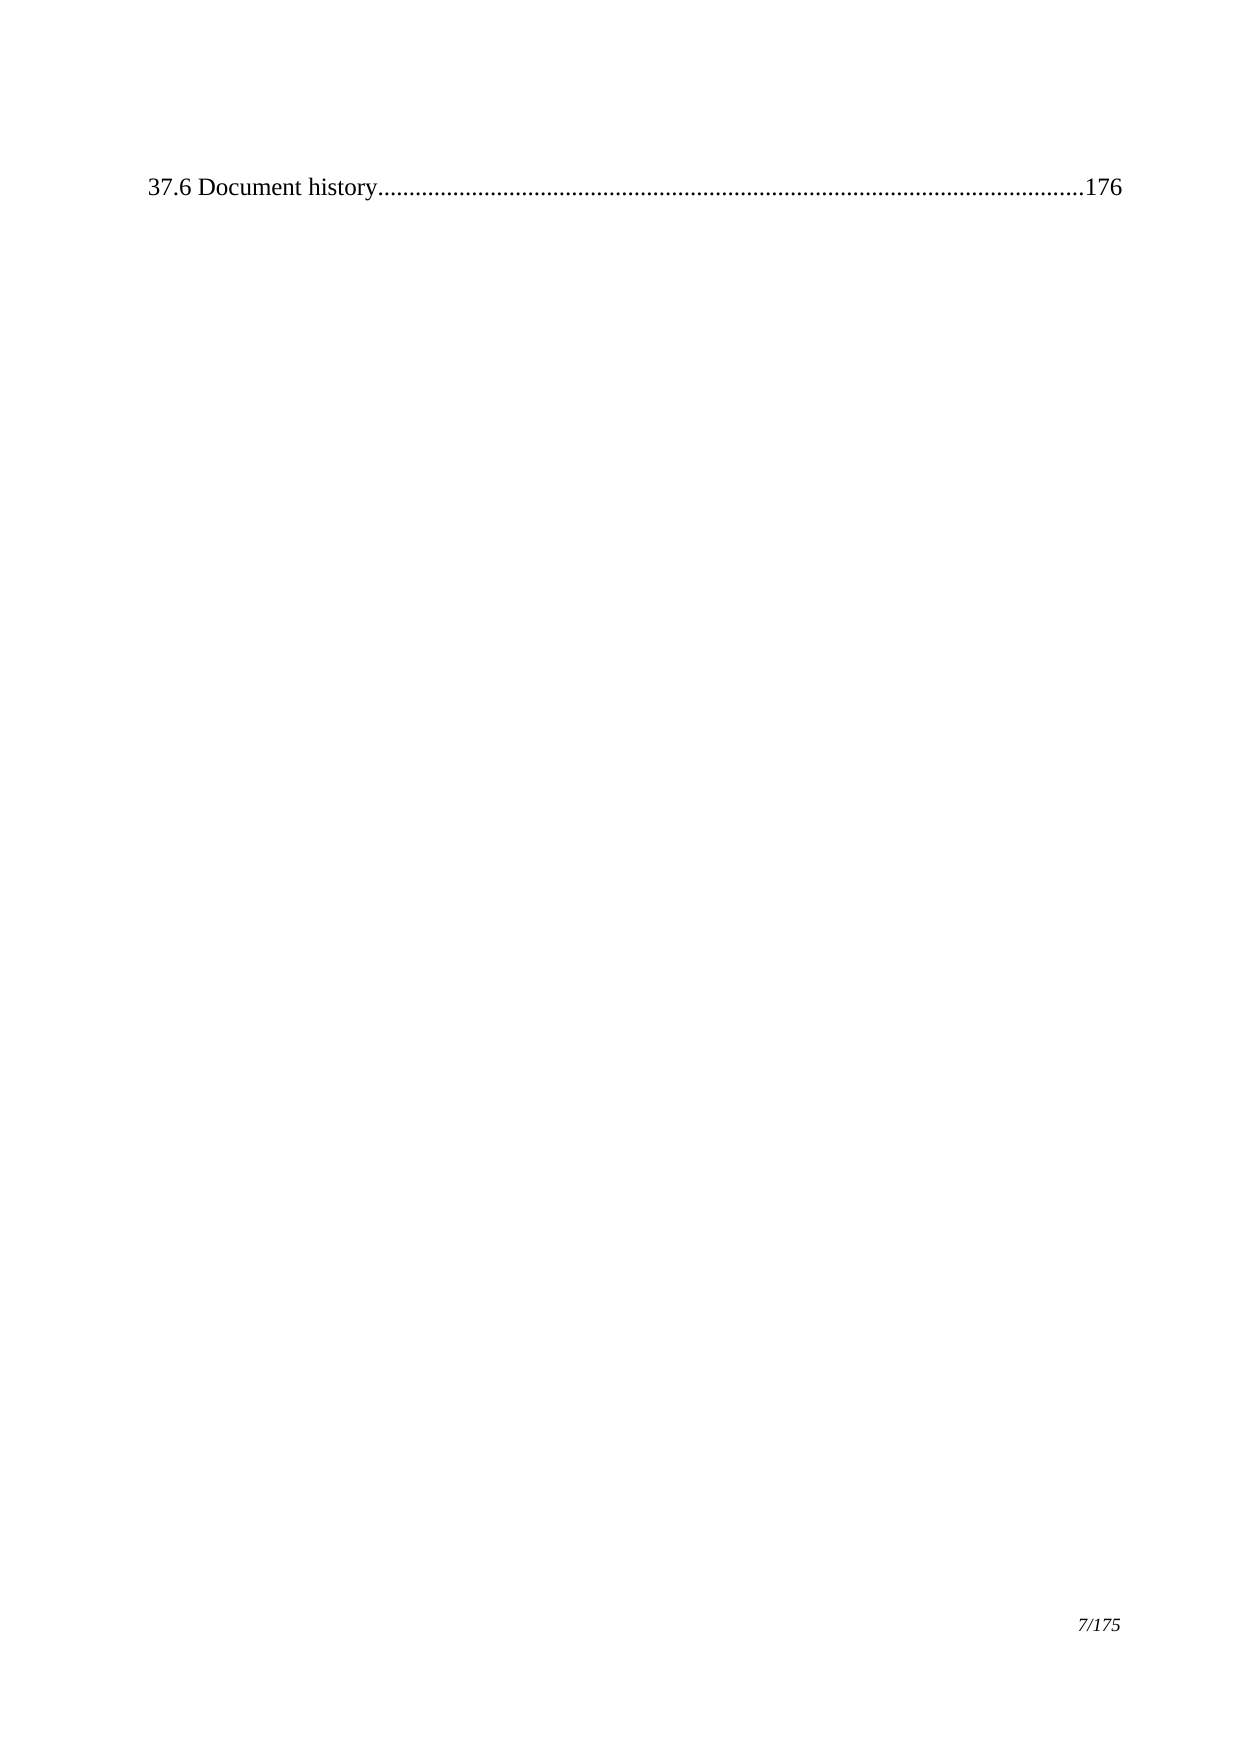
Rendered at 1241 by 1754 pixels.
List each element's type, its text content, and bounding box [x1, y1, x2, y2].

text 37.6 Document history 176 [148, 172, 1122, 200]
